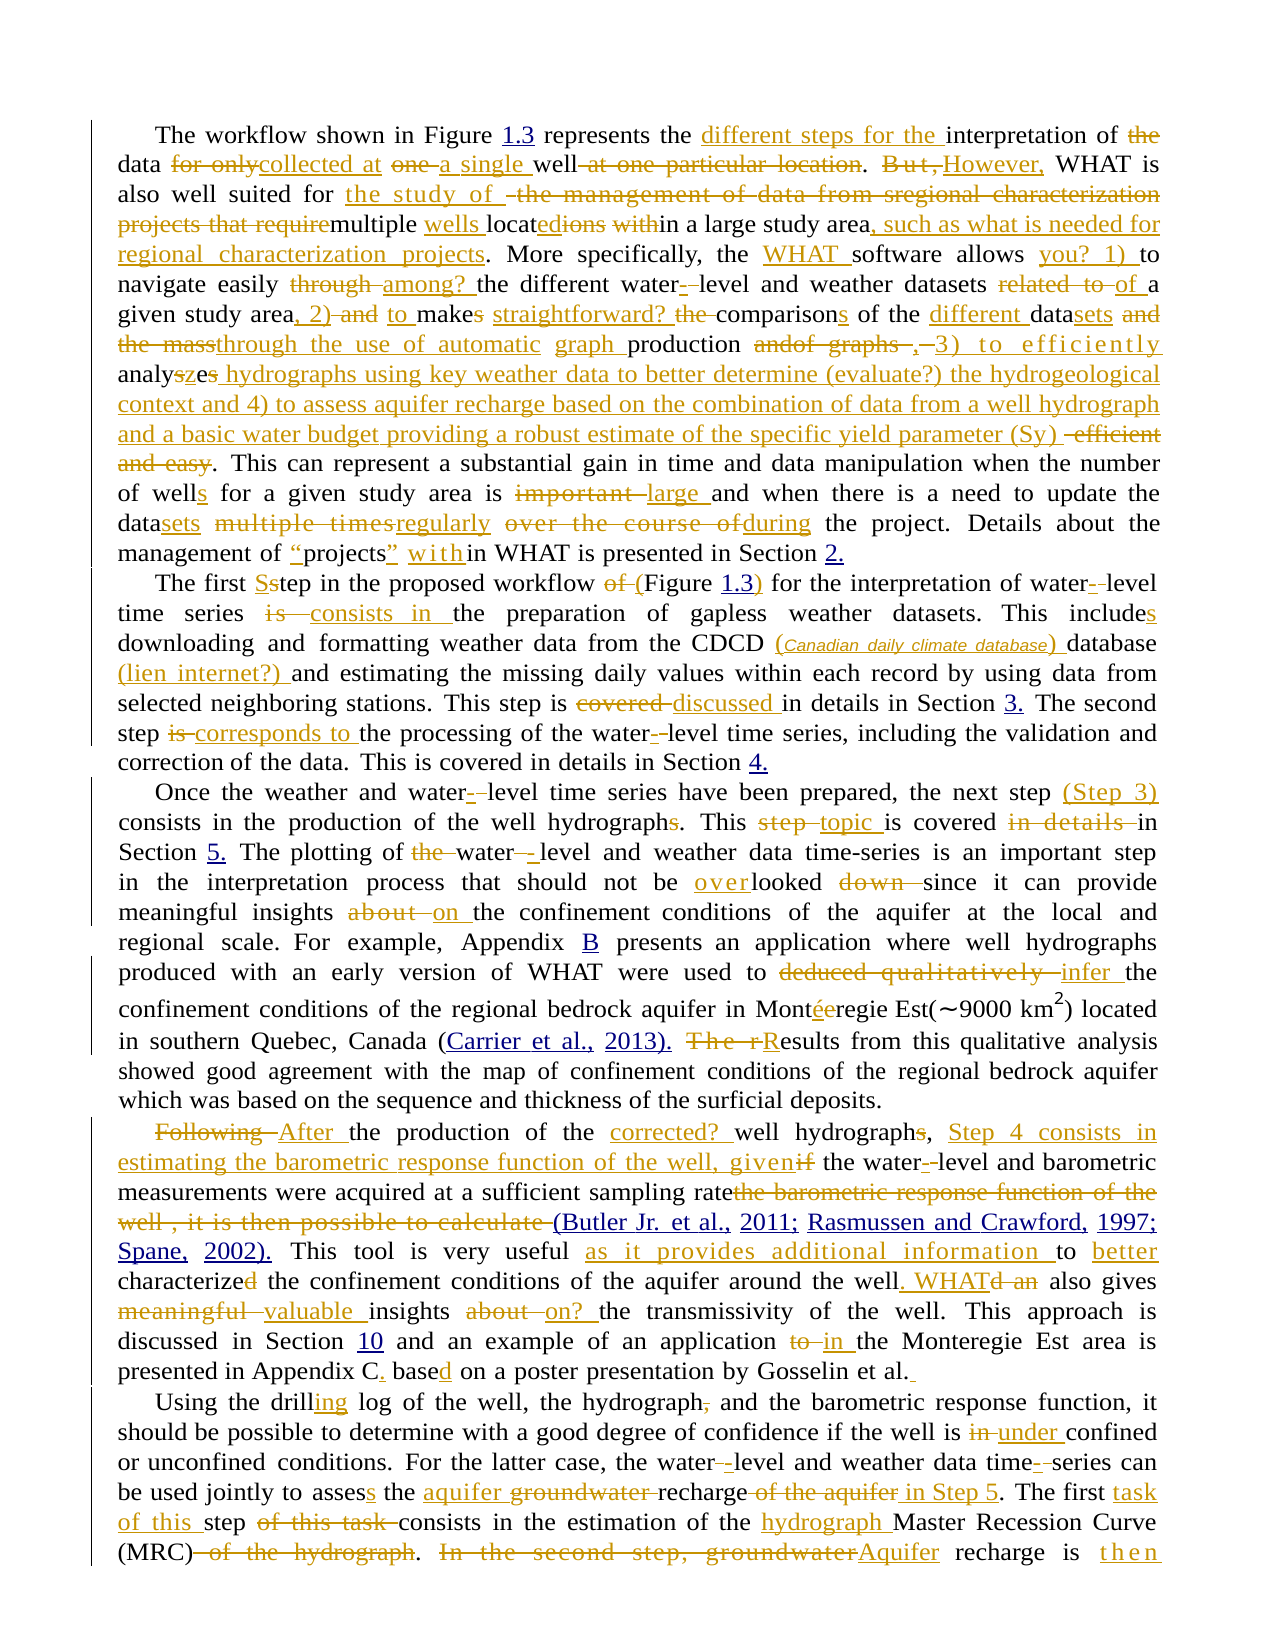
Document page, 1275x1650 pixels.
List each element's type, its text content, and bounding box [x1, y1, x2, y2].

text The first Step in the proposed workflow (Figure 1.3) for the interpretation of water-level time series consists in the preparation of gapless weather datasets. This includes downloading and formatting weather data from the CDCD (Canadian daily climate database) database (lien internet?) and estimating the missing daily values within each record by using data from selected neighboring stations. This step is discussed in details in Section 3. The second step corresponds to the processing of the water-level time series, including the validation and correction of the data. This is covered in details in Section 4. [117, 568, 1157, 776]
text The workflow shown in Figure 1.3 represents the different steps for the interpretation of data collected at a single well. However, WHAT is also well suited for the study of multiple wells located in a large study area, such as what is needed for regional characterization projects. More specifically, the WHAT software allows you? 1) to navigate easily among? the different water-level and weather datasets of a given study area, 2) to make straightforward? comparisons of the different datasets through the use of automatic graph production ,3) to efficiently analyze hydrographs using key weather data to better determine (evaluate?) the hydrogeological context and 4) to assess aquifer recharge based on the combination of data from a well hydrograph and a basic water budget providing a robust estimate of the specific yield parameter (Sy) . This can represent a substantial gain in time and data manipulation when the number of wells for a given study area is large and when there is a need to update the datasets regularly during the project. Details about the management of “projects” within WHAT is presented in Section 2. [117, 415, 1160, 567]
text After the production of the corrected? well hydrograph, Step 4 consists in estimating the barometric response function of the well, given the water-level and barometric measurements were acquired at a sufficient sampling rate(Butler Jr. et al., 2011; Rasmussen and Crawford, 1997; Spane, 2002). This tool is very useful as it provides additional information to better characterize the confinement conditions of the aquifer around the well. WHAT also gives valuable insights on? the transmissivity of the well. This approach is discussed in Section 10 and an example of an application in the Monteregie Est area is presented in Appendix C. based on a poster presentation by Gosselin et al. Using the drilling log of the well, the hydrograph and the barometric response function, it should be possible to determine with a good degree of confidence if the well is under confined or unconfined conditions. For the latter case, the water-level and weather data time-series can be used jointly to assess the aquifer recharge in Step 5. The first task of this step consists in the estimation of the hydrograph Master Recession Curve (MRC). Aquifer recharge is then estimated as the residual of a daily soil moisture balance (DSMB) model and the resulting fluxes are substituted into a mathematical model of the aquifer groundwater balance to produce a synthetic well hydrograph. The last task consists in the calibration of the DSMB model parameters, based on the comparison of the synthetic and observed well hydrographs to get a robust estimate of the specific yield (Sy). An example of groundwater recharge assessment is presented in Appendix D for a well located in Rougemont in the Montéregie Est area. [117, 1117, 1157, 1385]
text Once the weather and water-level time series have been prepared, the next step (Step 3) consists in the production of the well hydrograph. This topic is covered in Section 5. The plotting of water-level and weather data time-series is an important step in the interpretation process that should not be overlooked since it can provide meaningful insights on the confinement conditions of the aquifer at the local and regional scale. For example, Appendix B presents an application where well hydrographs produced with an early version of WHAT were used to infer the confinement conditions of the regional bedrock aquifer in Montéregie Est(∼9000 km2) located in southern Quebec, Canada (Carrier et al., 2013). Results from this qualitative analysis showed good agreement with the map of confinement conditions of the regional bedrock aquifer which was based on the sequence and thickness of the surficial deposits. [118, 777, 1158, 1114]
text The workflow shown in Figure 1.3 represents the different steps for the interpretation of data collected at a single well. However, WHAT is also well suited for the study of multiple wells located in a large study area, such as what is needed for regional characterization projects. More specifically, the WHAT software allows you? 1) to navigate easily among? the different water-level and weather datasets of a given study area, 2) to make straightforward? comparisons of the different datasets through the use of automatic graph production ,3) to efficiently analyze hydrographs using key weather data to better determine (evaluate?) the hydrogeological context and 4) to assess aquifer recharge based on the combination of data from a well hydrograph and a basic water budget providing a robust estimate of the specific yield parameter (Sy) . This can represent a substantial gain in time and data manipulation when the number of wells for a given study area is large and when there is a need to update the datasets regularly during the project. Details about the management of “projects” within WHAT is presented in Section 2. [117, 120, 1160, 414]
